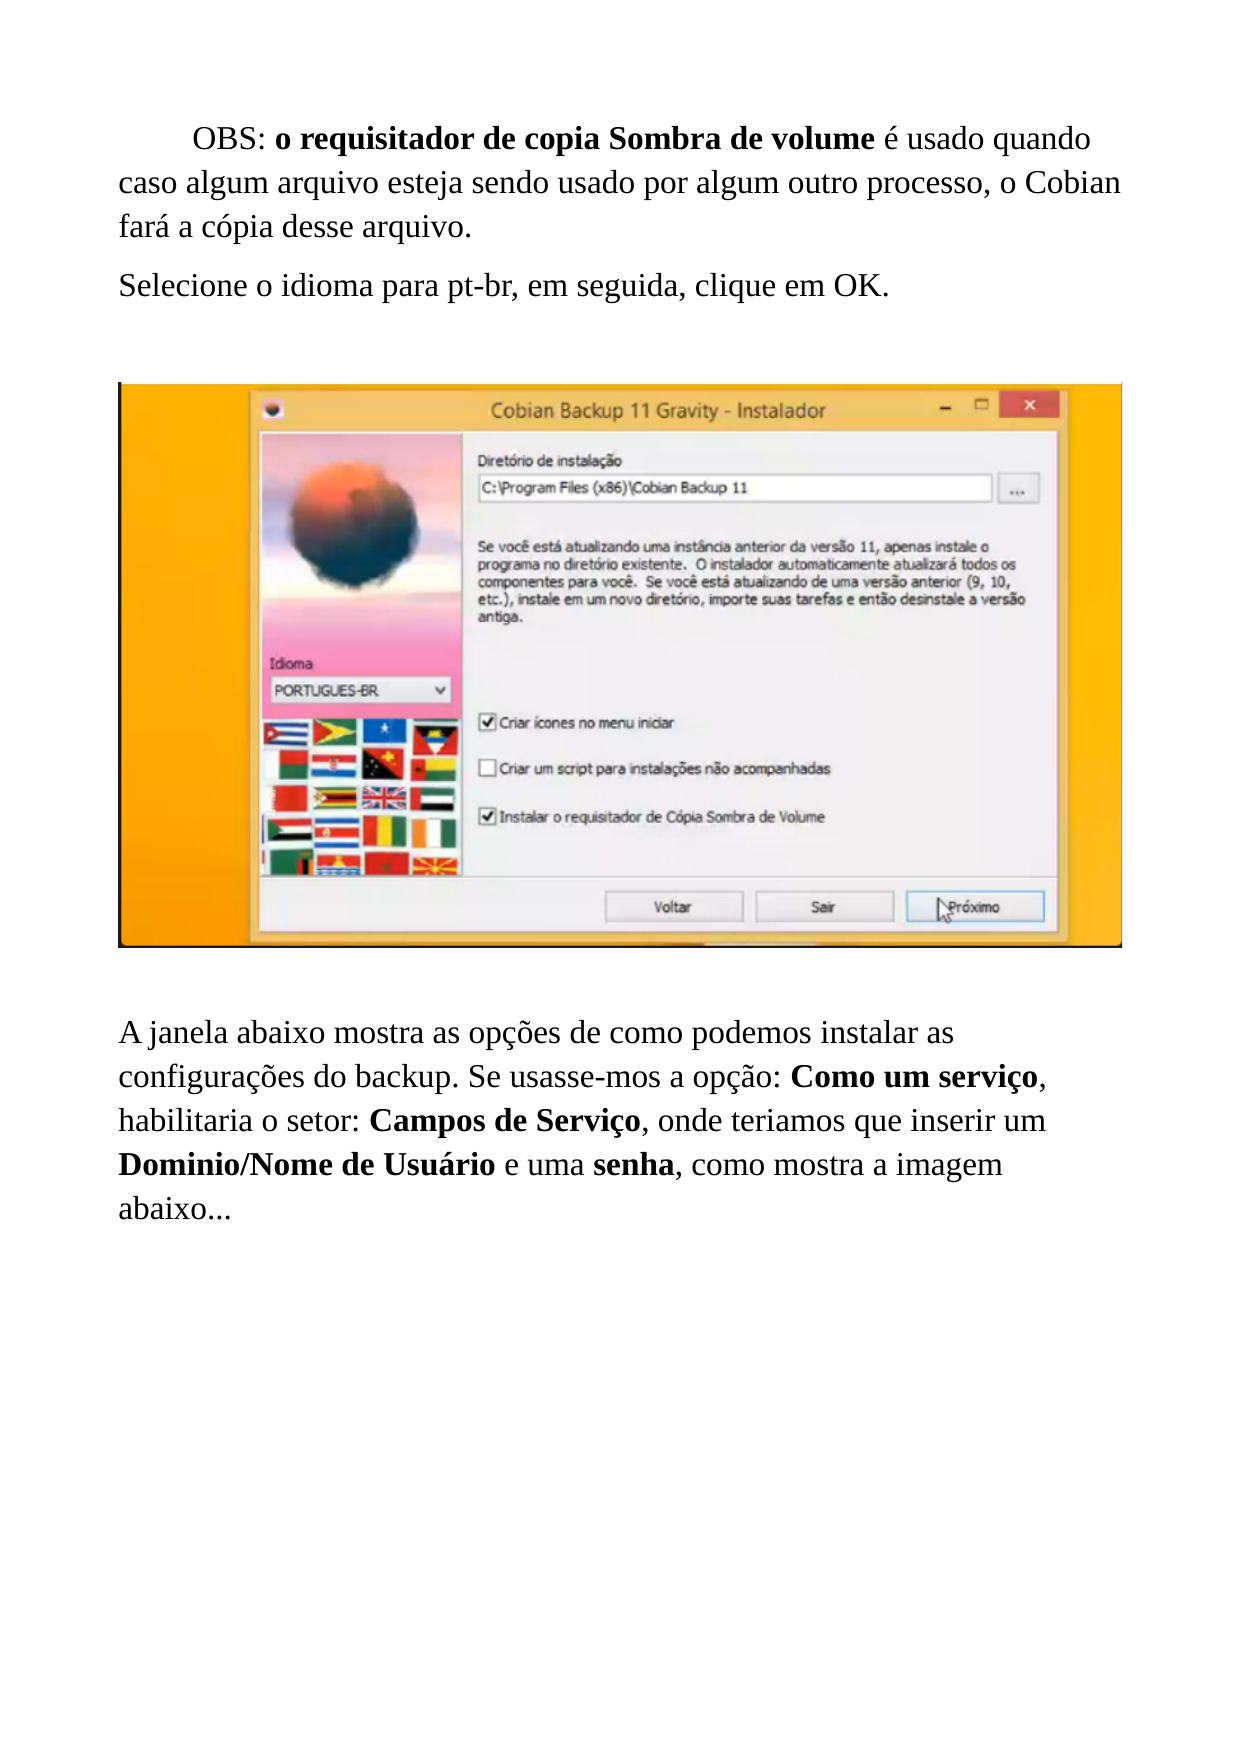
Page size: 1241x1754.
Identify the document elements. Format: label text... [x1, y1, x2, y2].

text OBS: o requisitador de copia Sombra de volume é usado quando caso algum arquivo esteja sendo usado por algum outro processo, o Cobian fará a cópia desse arquivo. [118, 118, 1122, 244]
picture [118, 382, 1123, 948]
text Selecione o idioma para pt-br, em seguida, clique em OK. [118, 265, 1122, 303]
text A janela abaixo mostra as opções de como podemos instalar as configurações do backup. Se usasse-mos a opção: Como um serviço, habilitaria o setor: Campos de Serviço, onde teriamos que inserir um Dominio/Nome de Usuário e uma senha, como mostra a imagem abaixo... [118, 1012, 1122, 1227]
